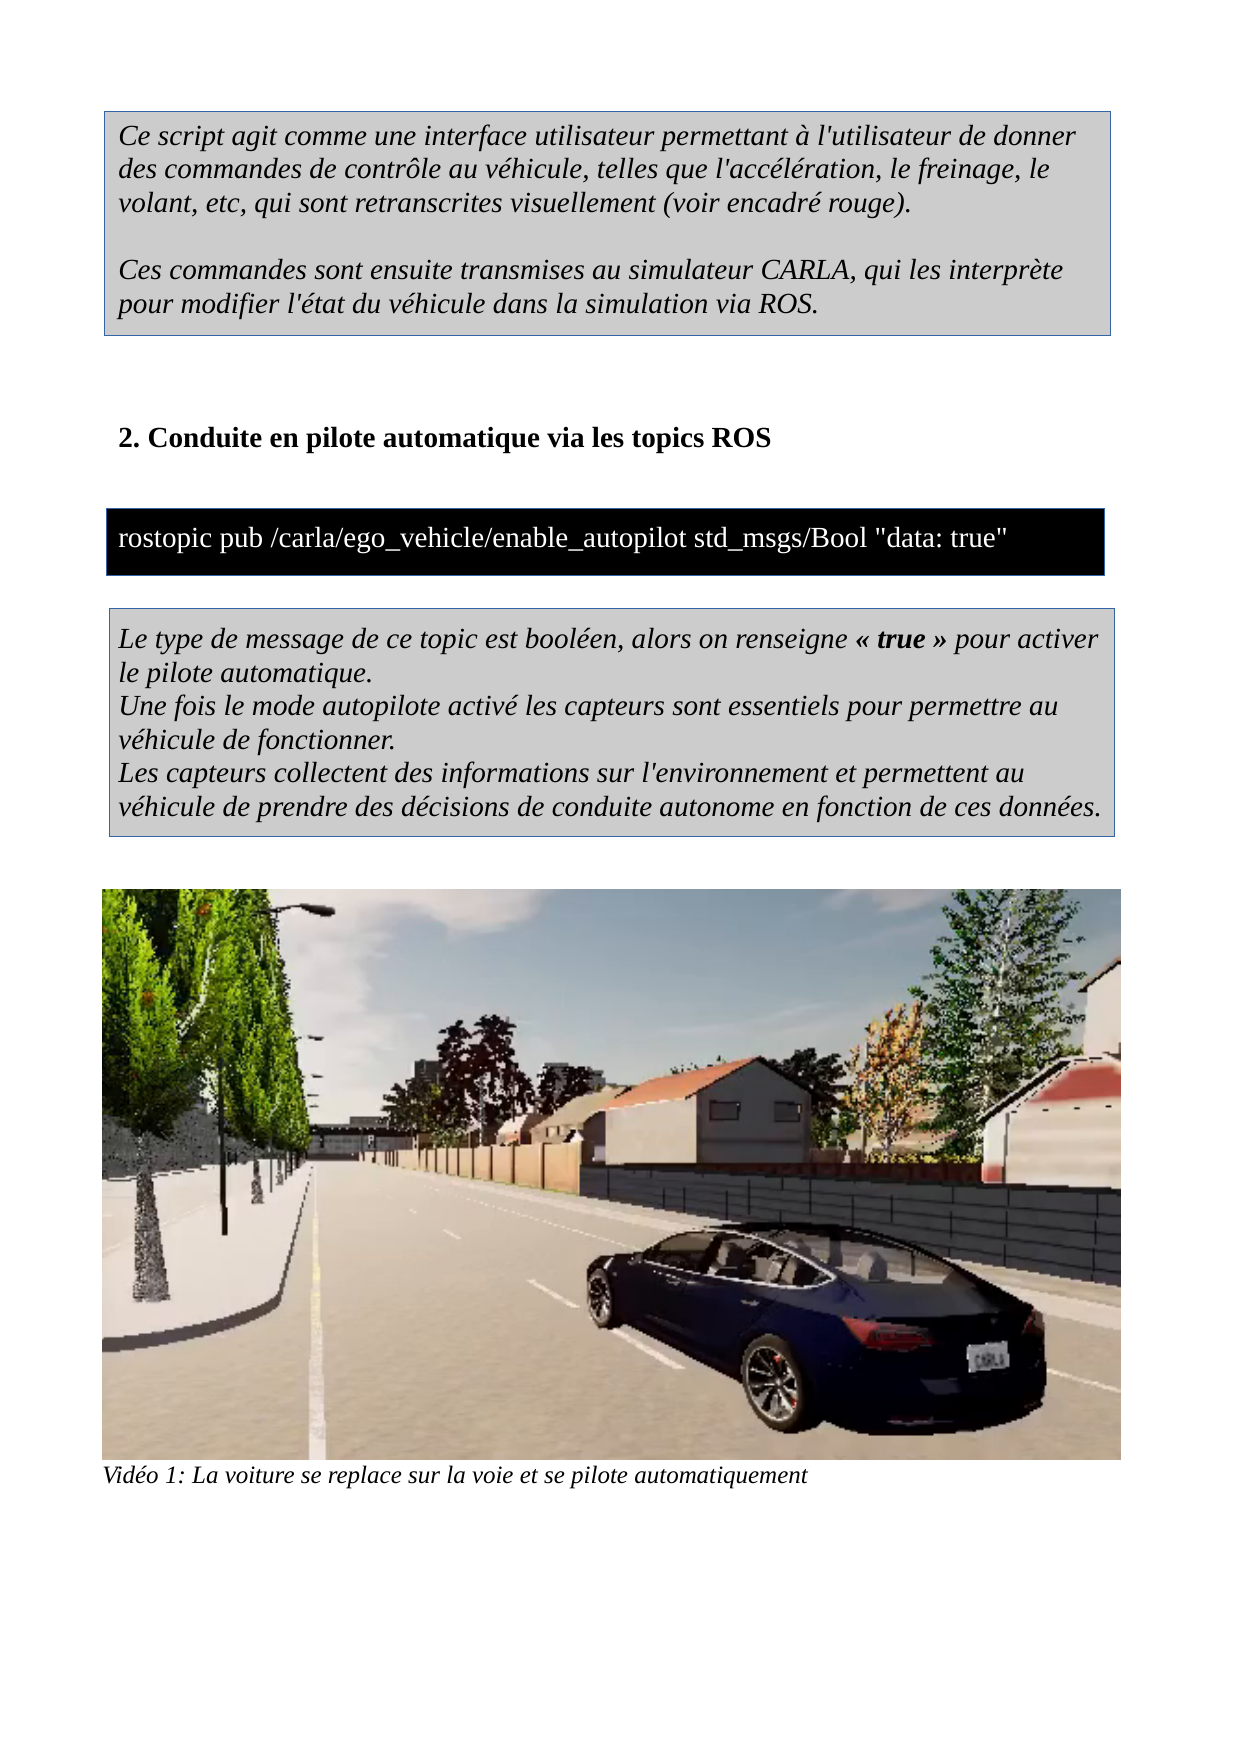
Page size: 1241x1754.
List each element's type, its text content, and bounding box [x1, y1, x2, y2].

text 2. Conduite en pilote automatique via les topics ROS [118, 420, 1122, 453]
text Vidéo 1: La voiture se replace sur la voie et se pilote automatiquement [102, 1460, 1121, 1488]
